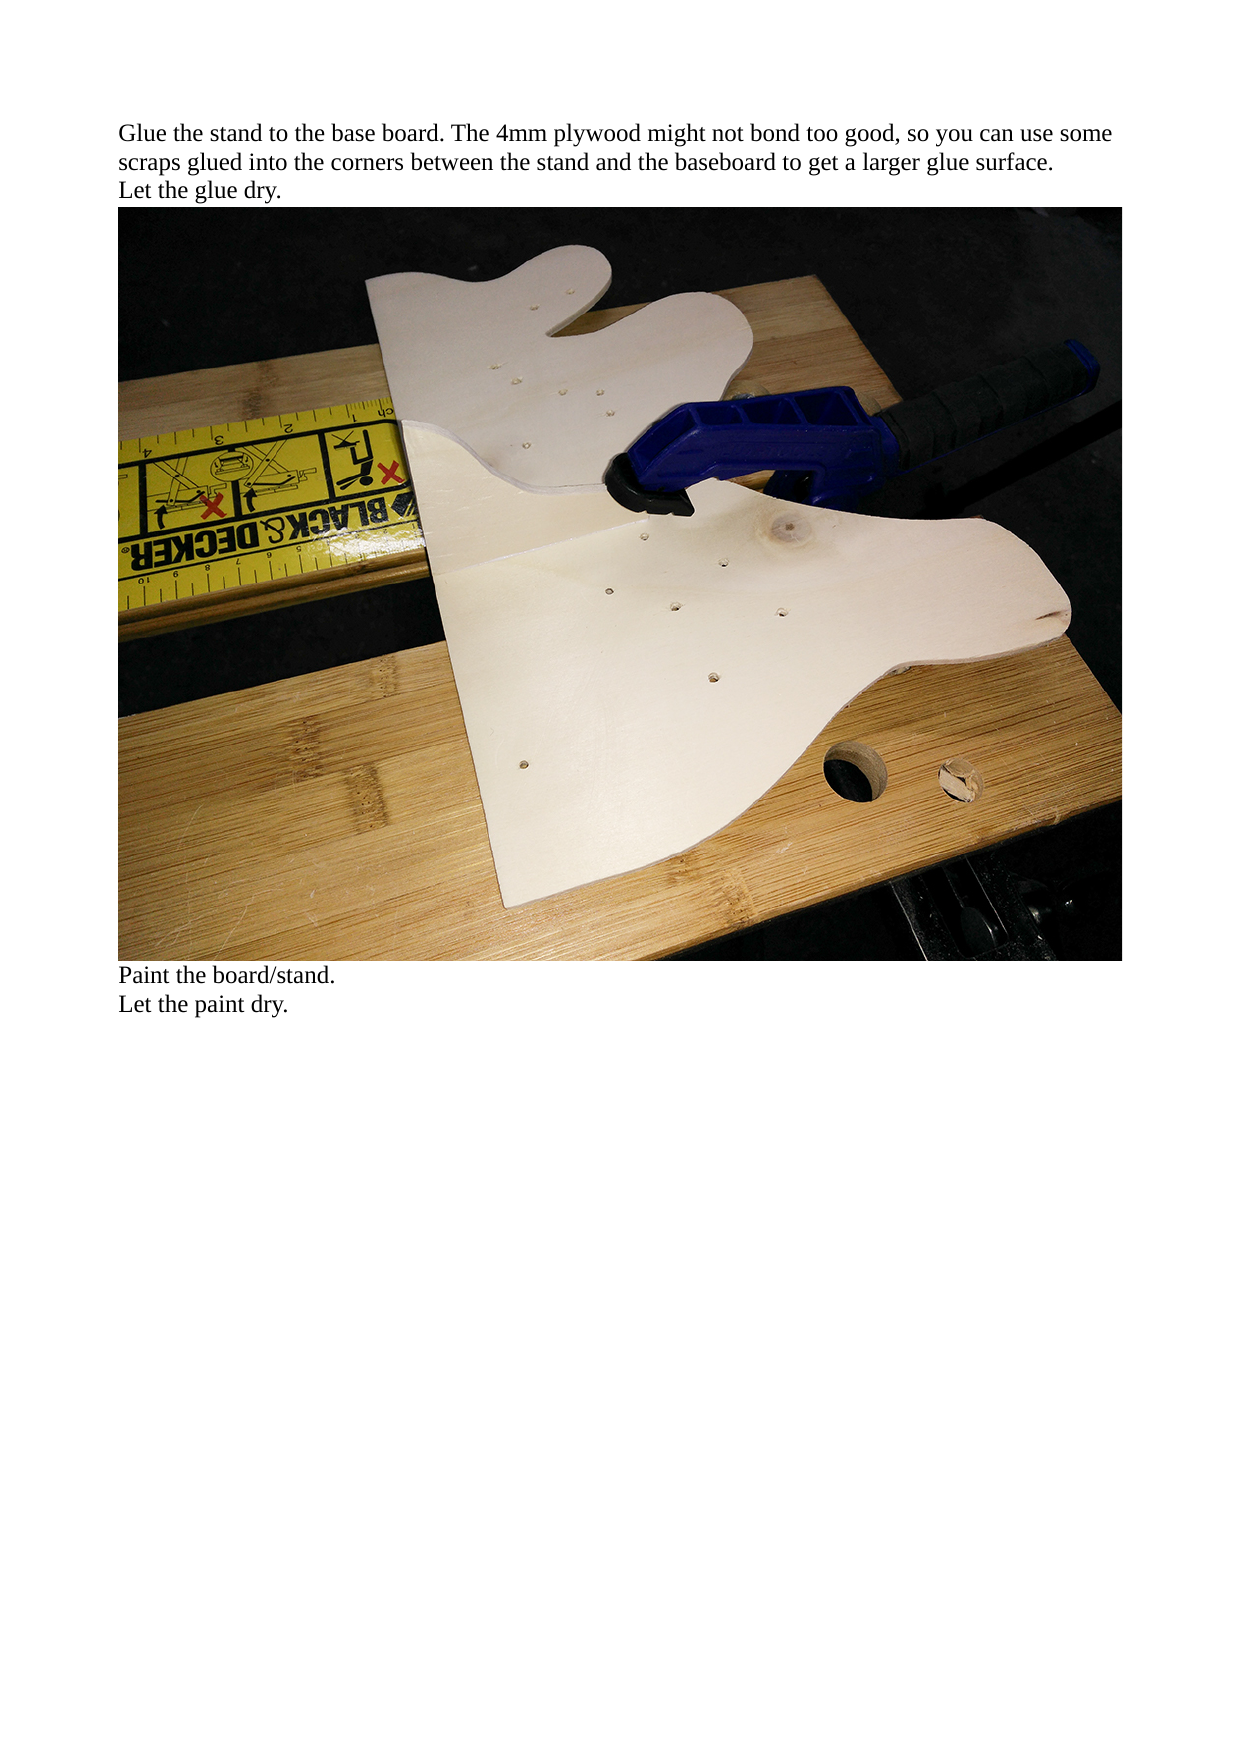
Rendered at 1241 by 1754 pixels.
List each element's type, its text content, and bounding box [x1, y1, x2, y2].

text Glue the stand to the base board. The 4mm plywood might not bond too good, so you can use some scraps glued into the corners between the stand and the baseboard to get a larger glue surface. [118, 118, 1122, 176]
text Let the paint dry. [118, 989, 1122, 1018]
text Paint the board/stand. [118, 961, 1122, 989]
picture [118, 207, 1123, 961]
text Let the glue dry. [118, 176, 1122, 204]
